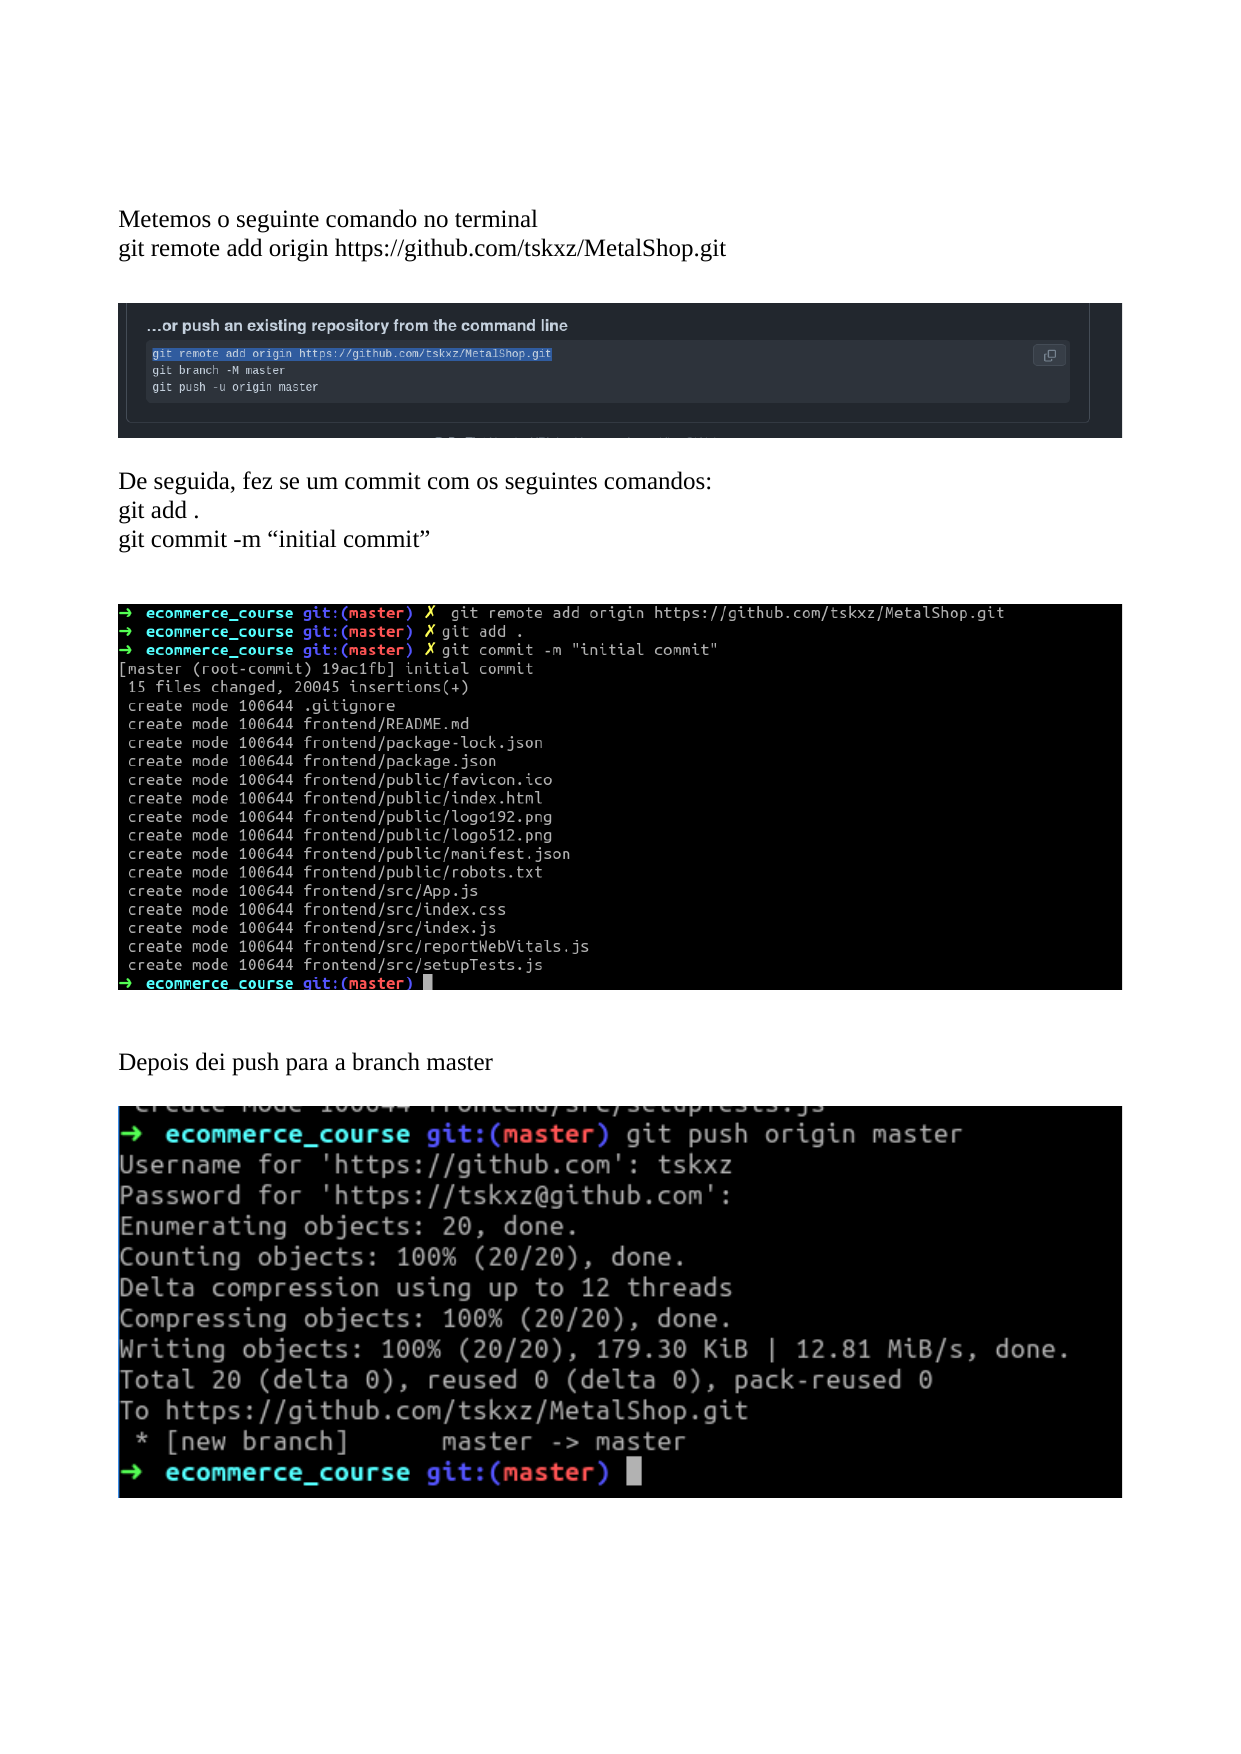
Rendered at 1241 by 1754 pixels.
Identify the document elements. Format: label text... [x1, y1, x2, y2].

text git add . [118, 495, 1122, 524]
picture [118, 303, 1123, 438]
text De seguida, fez se um commit com os seguintes comandos: [118, 466, 1122, 495]
picture [118, 604, 1123, 990]
text git commit -m “initial commit” [118, 524, 1122, 553]
text Metemos o seguinte comando no terminal [118, 204, 1122, 233]
text git remote add origin https://github.com/tskxz/MetalShop.git [118, 233, 1122, 262]
picture [118, 1106, 1123, 1498]
text Depois dei push para a branch master [118, 1047, 1122, 1075]
